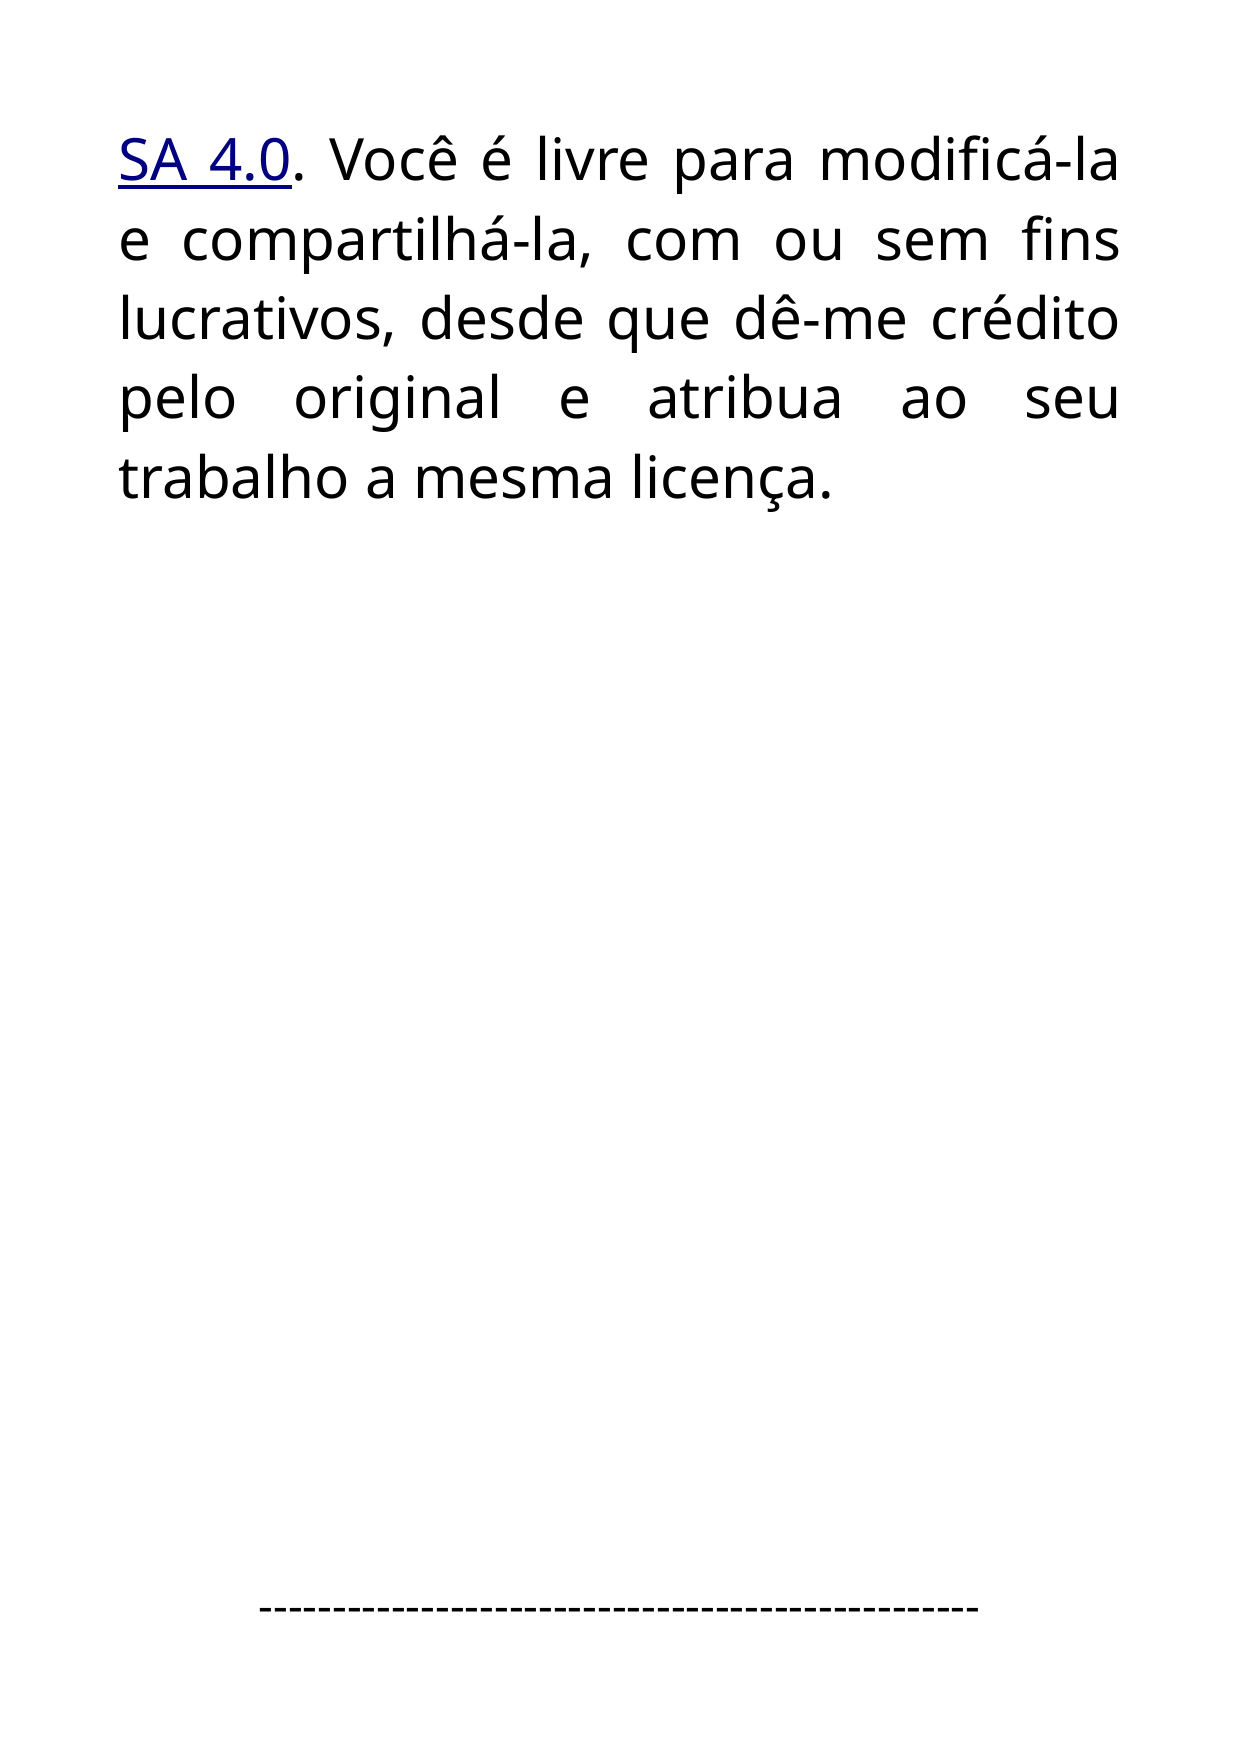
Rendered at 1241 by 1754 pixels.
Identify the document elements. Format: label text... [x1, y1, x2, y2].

text SA 4.0. Você é livre para modificá-la e compartilhá-la, com ou sem fins lucrativos, desde que dê-me crédito pelo original e atribua ao seu trabalho a mesma licença. [118, 118, 1122, 516]
